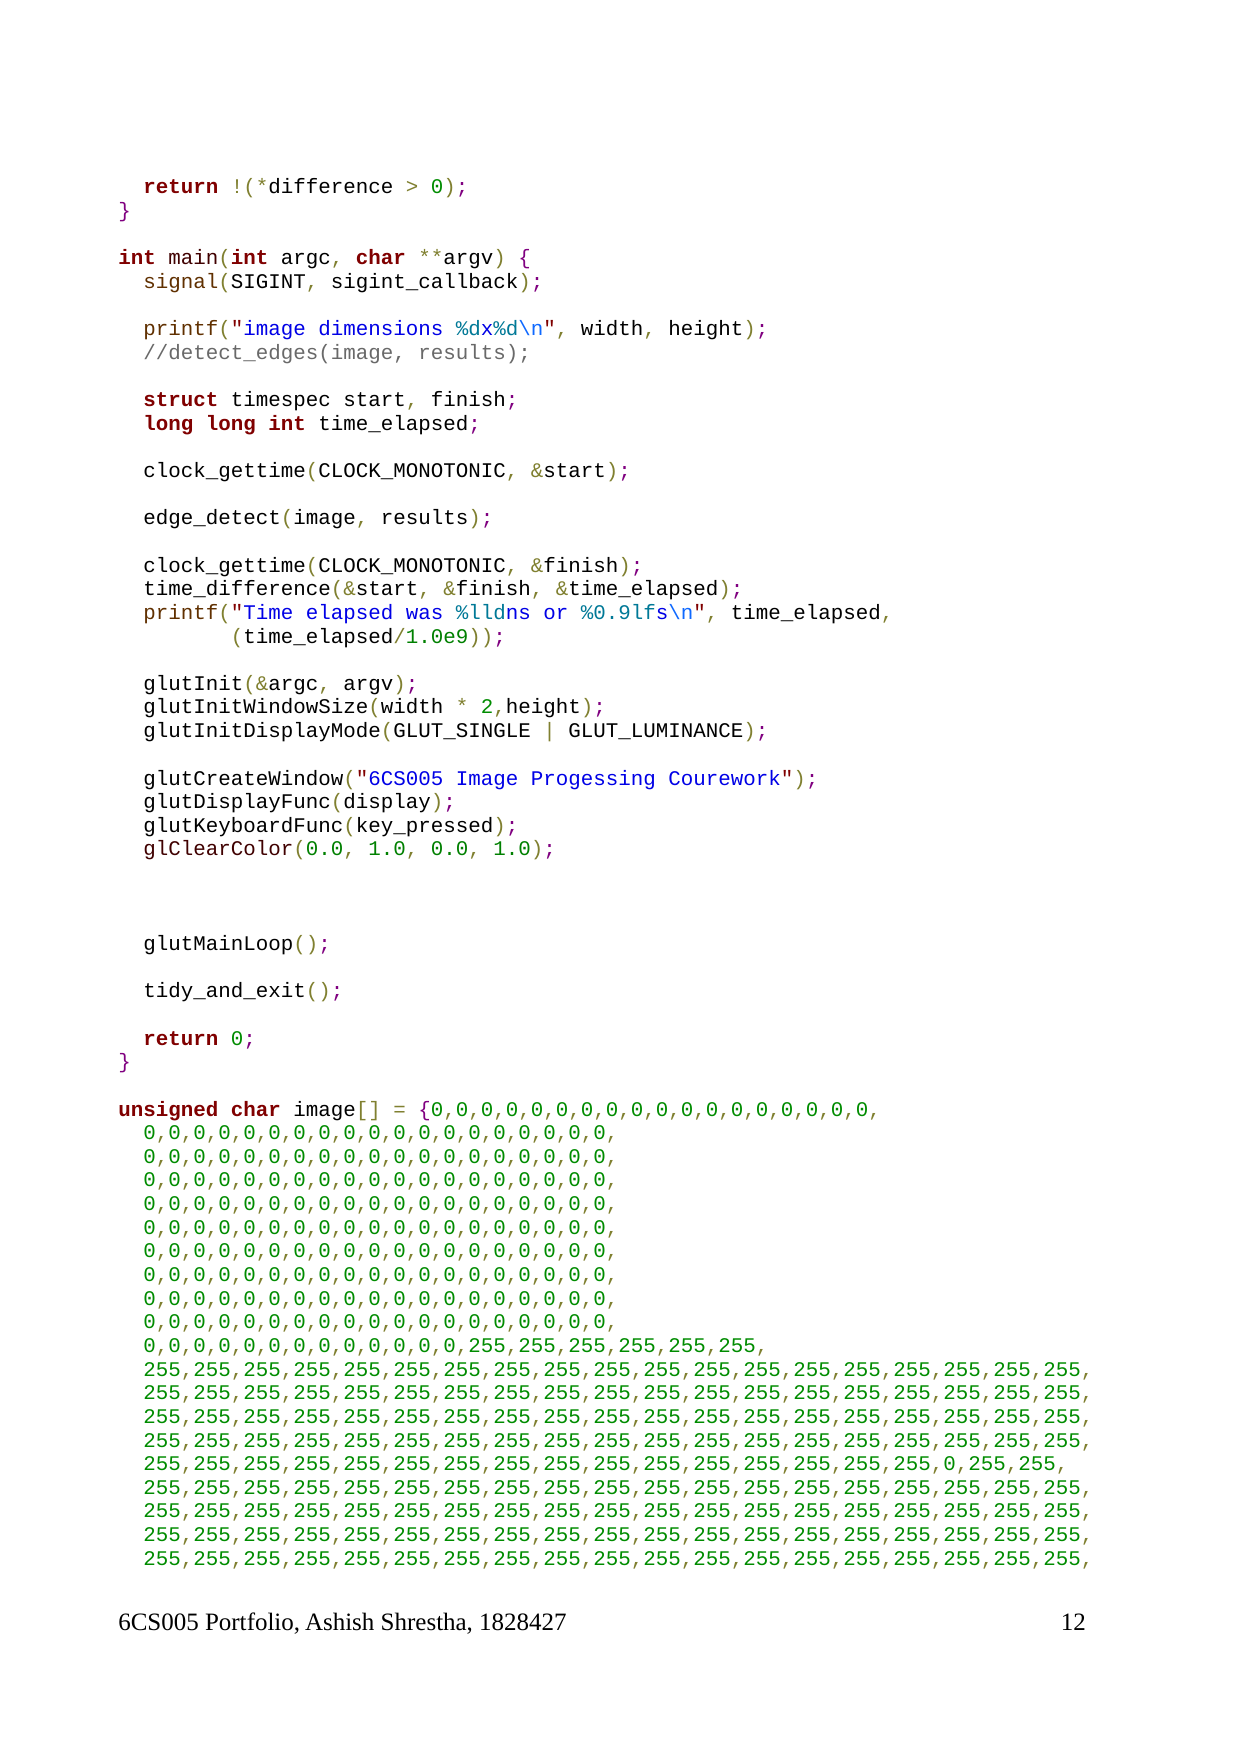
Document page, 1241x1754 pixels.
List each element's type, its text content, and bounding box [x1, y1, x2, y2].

text 255,255,255,255,255,255,255,255,255,255,255,255,255,255,255,255,255,255,255, [118, 1501, 1122, 1524]
text printf("image dimensions %dx%d\n", width, height); [118, 318, 1122, 342]
text clock_gettime(CLOCK_MONOTONIC, &finish); [118, 555, 1122, 578]
text glutInitDisplayMode(GLUT_SINGLE | GLUT_LUMINANCE); [118, 720, 1122, 744]
text 255,255,255,255,255,255,255,255,255,255,255,255,255,255,255,255,255,255,255, [118, 1382, 1122, 1406]
text time_difference(&start, &finish, &time_elapsed); [118, 578, 1122, 602]
text int main(int argc, char **argv) { [118, 247, 1122, 271]
text struct timespec start, finish; [118, 389, 1122, 413]
text 0,0,0,0,0,0,0,0,0,0,0,0,0,0,0,0,0,0,0, [118, 1240, 1122, 1264]
text 255,255,255,255,255,255,255,255,255,255,255,255,255,255,255,255,255,255,255, [118, 1429, 1122, 1453]
text glutDisplayFunc(display); [118, 791, 1122, 815]
text 0,0,0,0,0,0,0,0,0,0,0,0,0,0,0,0,0,0,0, [118, 1122, 1122, 1146]
text glutKeyboardFunc(key_pressed); [118, 815, 1122, 838]
text long long int time_elapsed; [118, 413, 1122, 436]
text glutInit(&argc, argv); [118, 673, 1122, 697]
text signal(SIGINT, sigint_callback); [118, 271, 1122, 294]
text 255,255,255,255,255,255,255,255,255,255,255,255,255,255,255,255,255,255,255, [118, 1359, 1122, 1382]
text 0,0,0,0,0,0,0,0,0,0,0,0,0,0,0,0,0,0,0, [118, 1193, 1122, 1217]
text tidy_and_exit(); [118, 980, 1122, 1004]
text glutInitWindowSize(width * 2,height); [118, 697, 1122, 720]
text } [118, 200, 1122, 224]
text 255,255,255,255,255,255,255,255,255,255,255,255,255,255,255,255,255,255,255, [118, 1406, 1122, 1429]
text 255,255,255,255,255,255,255,255,255,255,255,255,255,255,255,255,255,255,255, [118, 1524, 1122, 1548]
text 0,0,0,0,0,0,0,0,0,0,0,0,0,0,0,0,0,0,0, [118, 1288, 1122, 1311]
text clock_gettime(CLOCK_MONOTONIC, &start); [118, 460, 1122, 484]
text return 0; [118, 1028, 1122, 1051]
text (time_elapsed/1.0e9)); [118, 626, 1122, 649]
text 0,0,0,0,0,0,0,0,0,0,0,0,0,0,0,0,0,0,0, [118, 1217, 1122, 1240]
text unsigned char image[] = {0,0,0,0,0,0,0,0,0,0,0,0,0,0,0,0,0,0, [118, 1098, 1122, 1122]
text glutMainLoop(); [118, 933, 1122, 957]
text glutCreateWindow("6CS005 Image Progessing Courework"); [118, 767, 1122, 791]
text } [118, 1051, 1122, 1075]
text 0,0,0,0,0,0,0,0,0,0,0,0,0,0,0,0,0,0,0, [118, 1169, 1122, 1193]
text return !(*difference > 0); [118, 176, 1122, 200]
text 255,255,255,255,255,255,255,255,255,255,255,255,255,255,255,255,255,255,255, [118, 1548, 1122, 1571]
text 255,255,255,255,255,255,255,255,255,255,255,255,255,255,255,255,255,255,255, [118, 1477, 1122, 1501]
text 255,255,255,255,255,255,255,255,255,255,255,255,255,255,255,255,0,255,255, [118, 1453, 1122, 1477]
text 0,0,0,0,0,0,0,0,0,0,0,0,0,0,0,0,0,0,0, [118, 1146, 1122, 1169]
text 0,0,0,0,0,0,0,0,0,0,0,0,0,255,255,255,255,255,255, [118, 1335, 1122, 1359]
text glClearColor(0.0, 1.0, 0.0, 1.0); [118, 838, 1122, 862]
text edge_detect(image, results); [118, 507, 1122, 531]
text 0,0,0,0,0,0,0,0,0,0,0,0,0,0,0,0,0,0,0, [118, 1311, 1122, 1335]
text printf("Time elapsed was %lldns or %0.9lfs\n", time_elapsed, [118, 602, 1122, 626]
text 0,0,0,0,0,0,0,0,0,0,0,0,0,0,0,0,0,0,0, [118, 1264, 1122, 1288]
text //detect_edges(image, results); [118, 342, 1122, 366]
